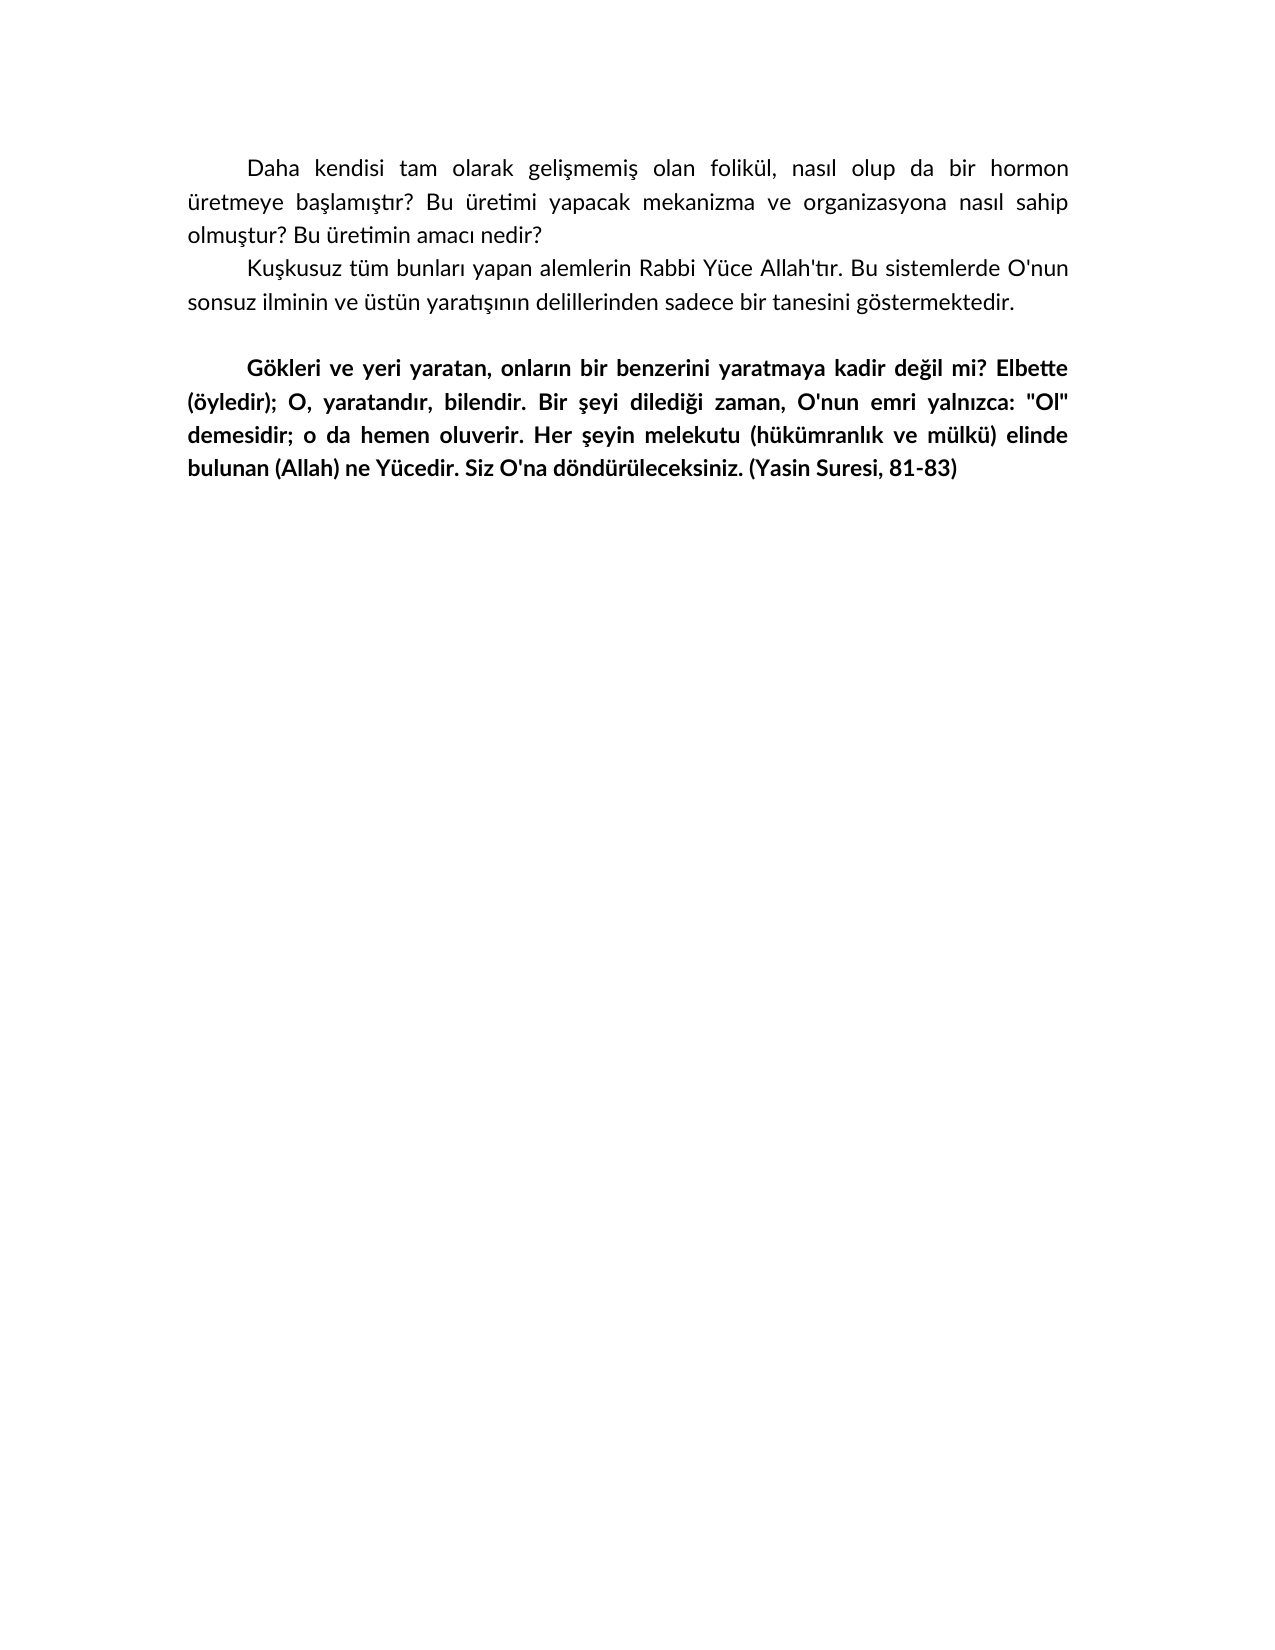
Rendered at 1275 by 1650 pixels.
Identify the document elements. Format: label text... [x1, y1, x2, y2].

text Gökleri ve yeri yaratan, onların bir benzerini yaratmaya kadir değil mi? Elbette (öyledir); O, yaratandır, bilendir. Bir şeyi dilediği zaman, O'nun emri yalnızca: "Ol" demesidir; o da hemen oluverir. Her şeyin melekutu (hükümranlık ve mülkü) elinde bulunan (Allah) ne Yücedir. Siz O'na döndürüleceksiniz. (Yasin Suresi, 81-83) [187, 350, 1070, 483]
text Daha kendisi tam olarak gelişmemiş olan folikül, nasıl olup da bir hormon üretmeye başlamıştır? Bu üretimi yapacak mekanizma ve organizasyona nasıl sahip olmuştur? Bu üretimin amacı nedir? [187, 150, 1070, 250]
text Kuşkusuz tüm bunları yapan alemlerin Rabbi Yüce Allah'tır. Bu sistemlerde O'nun sonsuz ilminin ve üstün yaratışının delillerinden sadece bir tanesini göstermektedir. [187, 250, 1070, 317]
